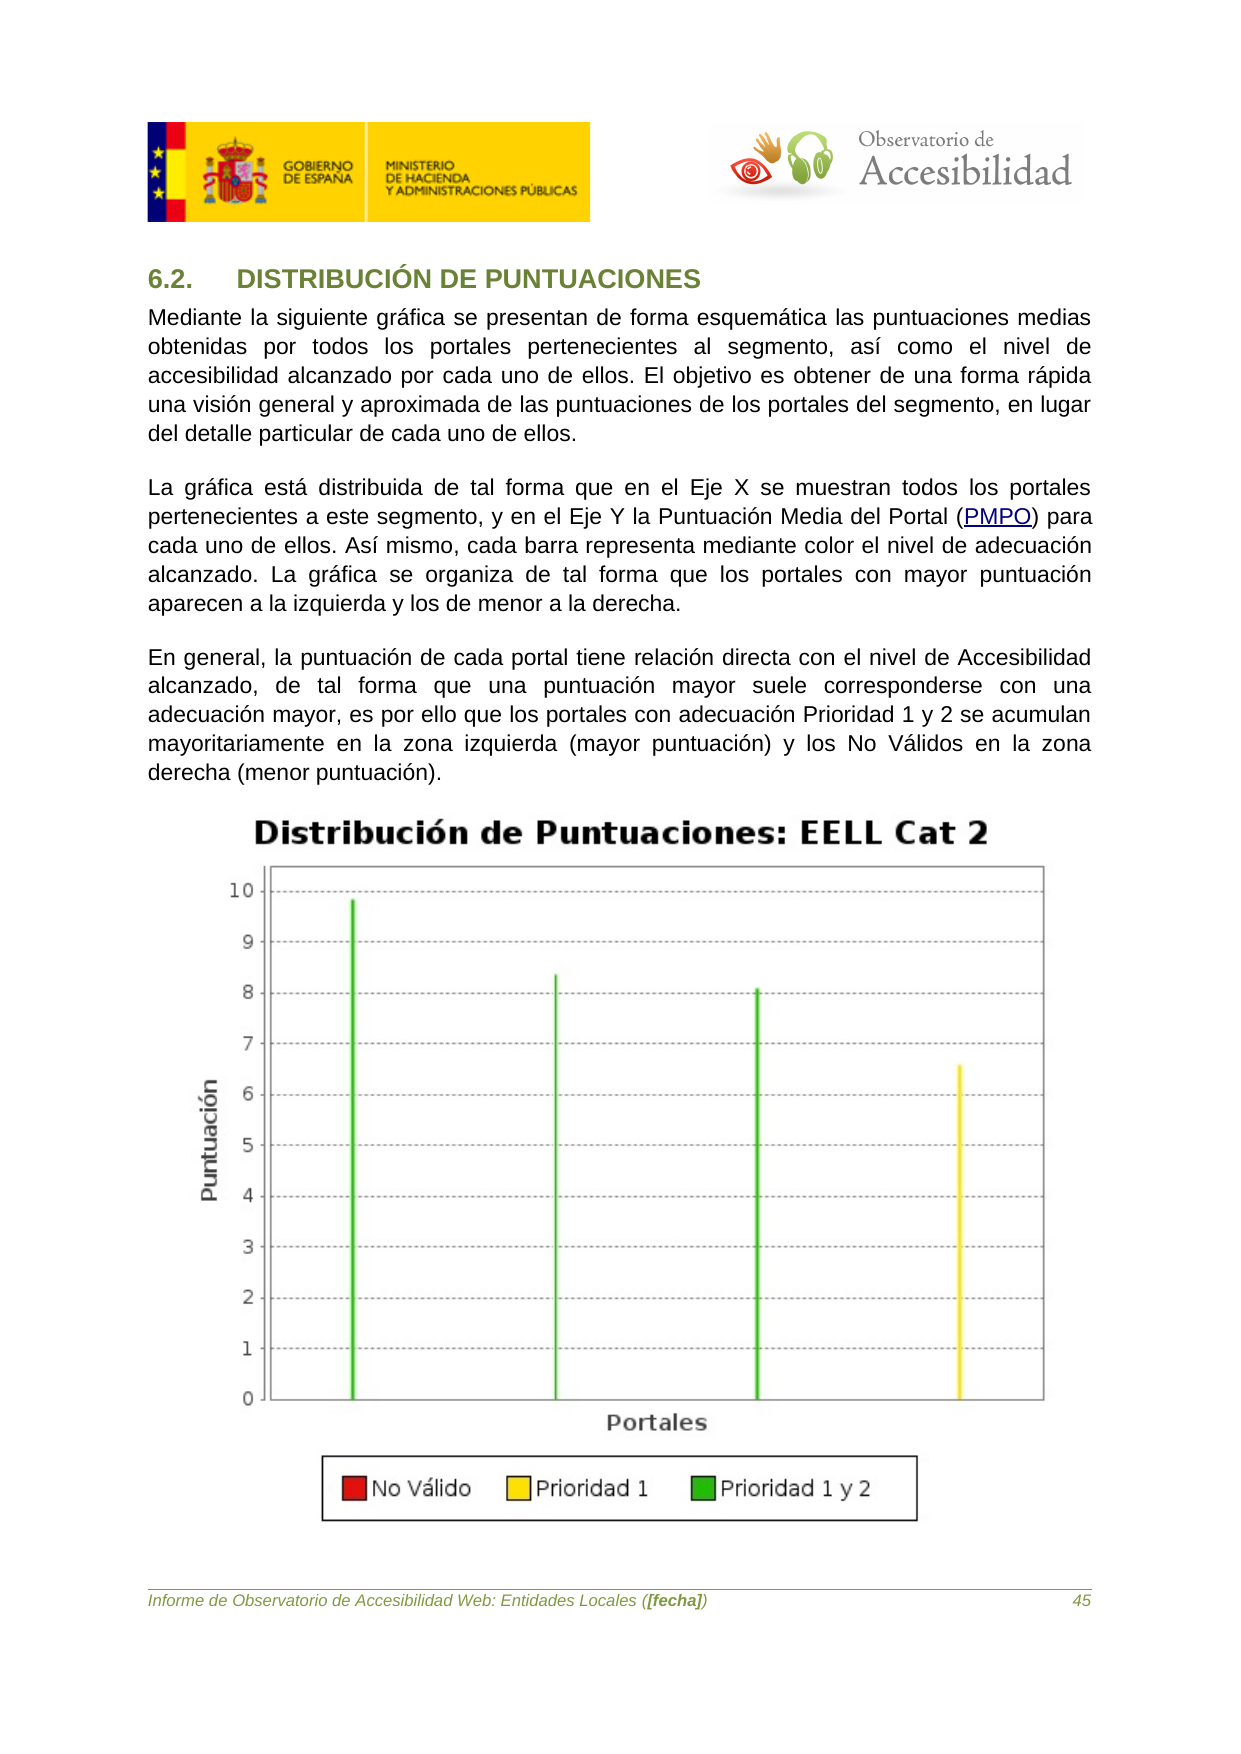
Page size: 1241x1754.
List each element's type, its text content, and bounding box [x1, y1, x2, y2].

text La gráfica está distribuida de tal forma que en el Eje X se muestran todos los portales pertenecientes a este segmento, y en el Eje Y la Puntuación Media del Portal (PMPO) para cada uno de ellos. Así mismo, cada barra representa mediante color el nivel de adecuación alcanzado. La gráfica se organiza de tal forma que los portales con mayor puntuación aparecen a la izquierda y los de menor a la derecha. [148, 474, 1092, 616]
text Mediante la siguiente gráfica se presentan de forma esquemática las puntuaciones medias obtenidas por todos los portales pertenecientes al segmento, así como el nivel de accesibilidad alcanzado por cada uno de ellos. El objetivo es obtener de una forma rápida una visión general y aproximada de las puntuaciones de los portales del segmento, en lugar del detalle particular de cada uno de ellos. [148, 304, 1092, 446]
picture [147, 122, 591, 222]
picture [178, 813, 1062, 1523]
text En general, la puntuación de cada portal tiene relación directa con el nivel de Accesibilidad alcanzado, de tal forma que una puntuación mayor suele corresponderse con una adecuación mayor, es por ello que los portales con adecuación Prioridad 1 y 2 se acumulan mayoritariamente en la zona izquierda (mayor puntuación) y los No Válidos en la zona derecha (menor puntuación). [148, 643, 1092, 786]
list Distribución de puntuaciones [148, 263, 1092, 294]
picture [710, 122, 1086, 205]
